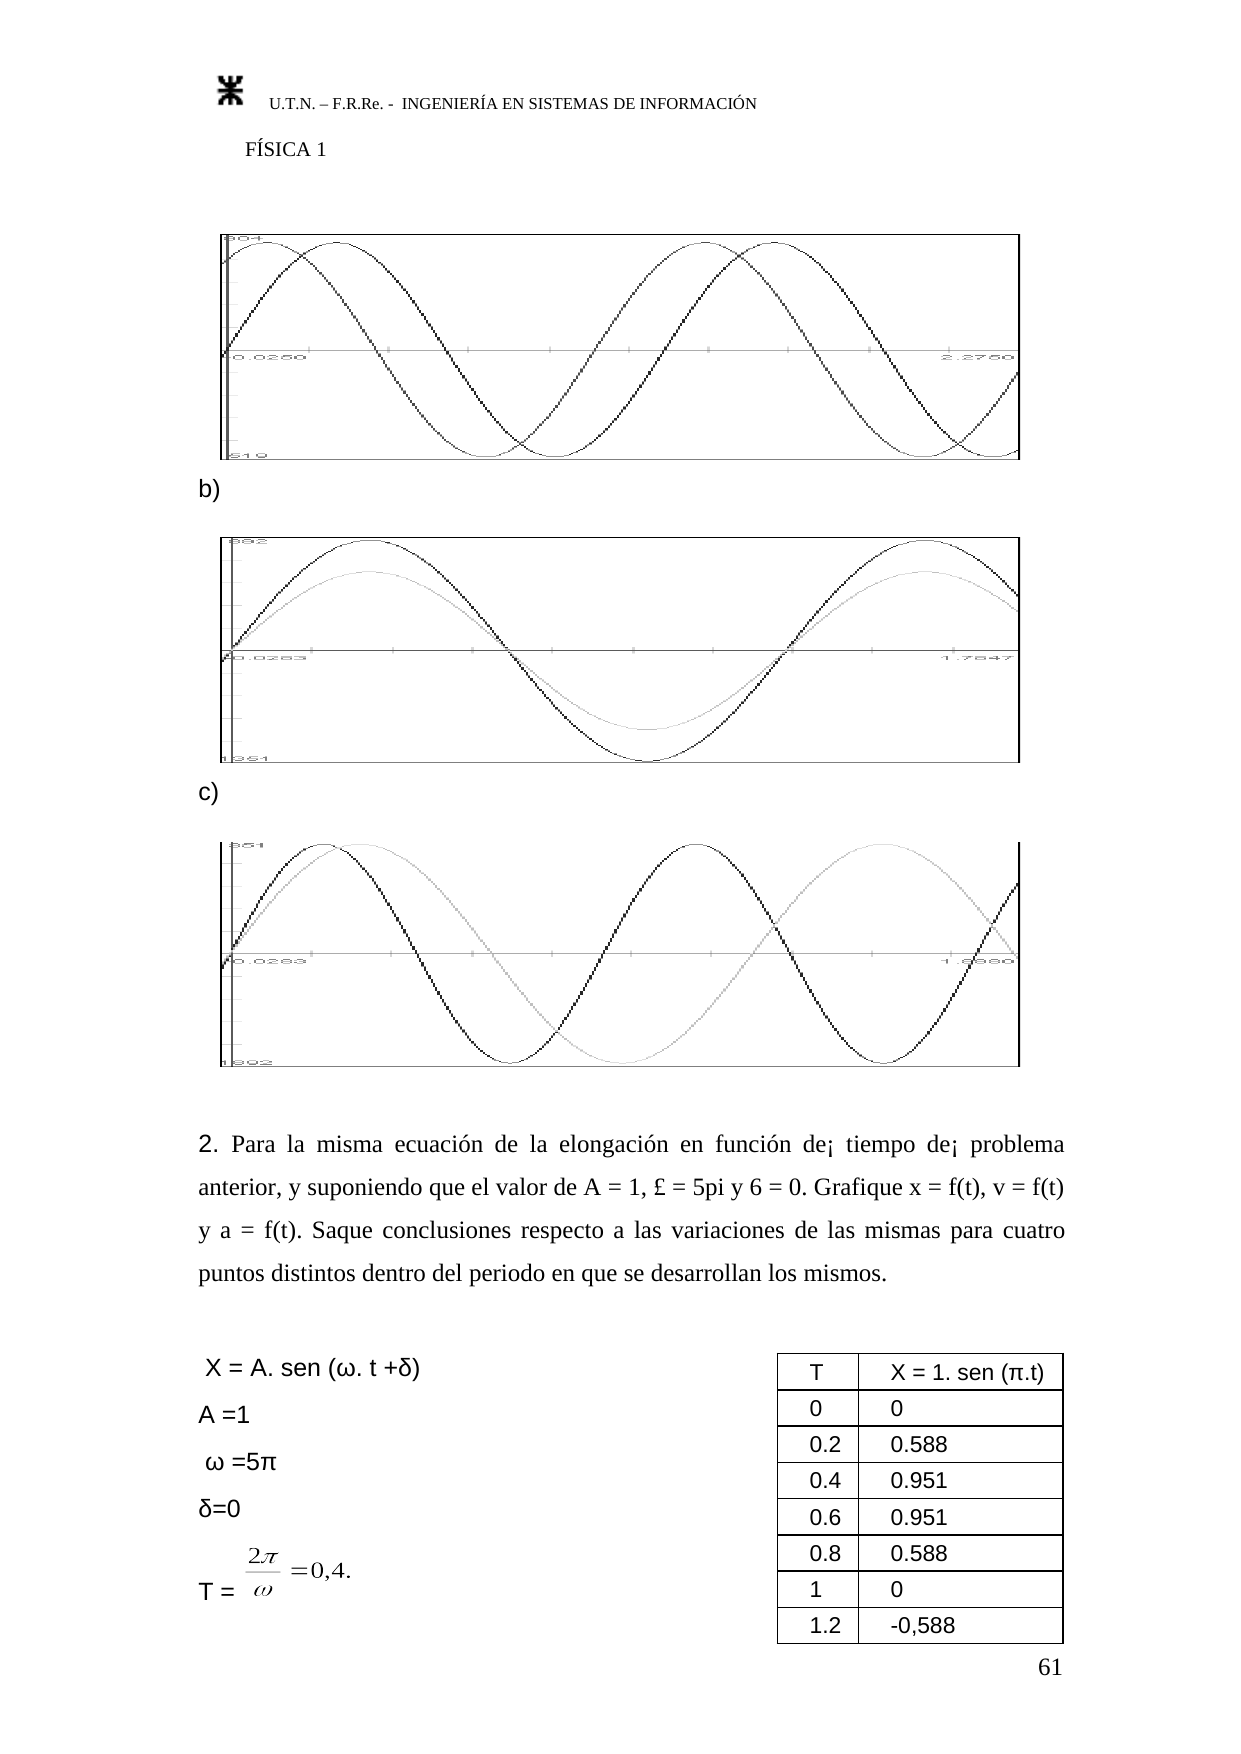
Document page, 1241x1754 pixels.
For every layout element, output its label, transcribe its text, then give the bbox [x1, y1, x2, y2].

table_cell 0.951 [859, 1463, 1062, 1498]
table_cell 0.588 [859, 1427, 1062, 1461]
table_header T [778, 1354, 858, 1389]
picture [220, 537, 1020, 763]
table_cell 1.2 [778, 1608, 858, 1643]
text 2. Para la misma ecuación de la elongación en función de¡ tiempo de¡ problema anterior, y suponiendo que el valor de A = 1, £ = 5pi y 6 = 0. Grafique x = f(t), v = f(t) y a = f(t). Saque conclusiones respecto a las variaciones de las mismas para cuatro puntos distintos dentro del periodo en que se desarrollan los mismos. [198, 1128, 1066, 1287]
table_cell 1 [778, 1572, 858, 1606]
text T = [198, 1542, 777, 1606]
table_cell 0.4 [778, 1463, 858, 1498]
text b) [198, 214, 1066, 503]
text X = A. sen (ω. t +δ) [198, 1353, 777, 1381]
picture [220, 842, 1020, 1067]
table_cell 0.8 [778, 1536, 858, 1570]
table_cell 0 [859, 1572, 1062, 1606]
table_header X = 1. sen (π.t) [859, 1354, 1062, 1389]
text c) [198, 521, 1066, 806]
table_cell 0 [778, 1391, 858, 1425]
text ω =5π [198, 1447, 777, 1476]
table_cell 0.588 [859, 1536, 1062, 1570]
text δ=0 [198, 1494, 777, 1523]
table_cell 0.951 [859, 1499, 1062, 1534]
table_cell 0.2 [778, 1427, 858, 1461]
text A =1 [198, 1400, 777, 1429]
table_cell 0 [859, 1391, 1062, 1425]
table_cell -0,588 [859, 1608, 1062, 1643]
table_cell 0.6 [778, 1499, 858, 1534]
